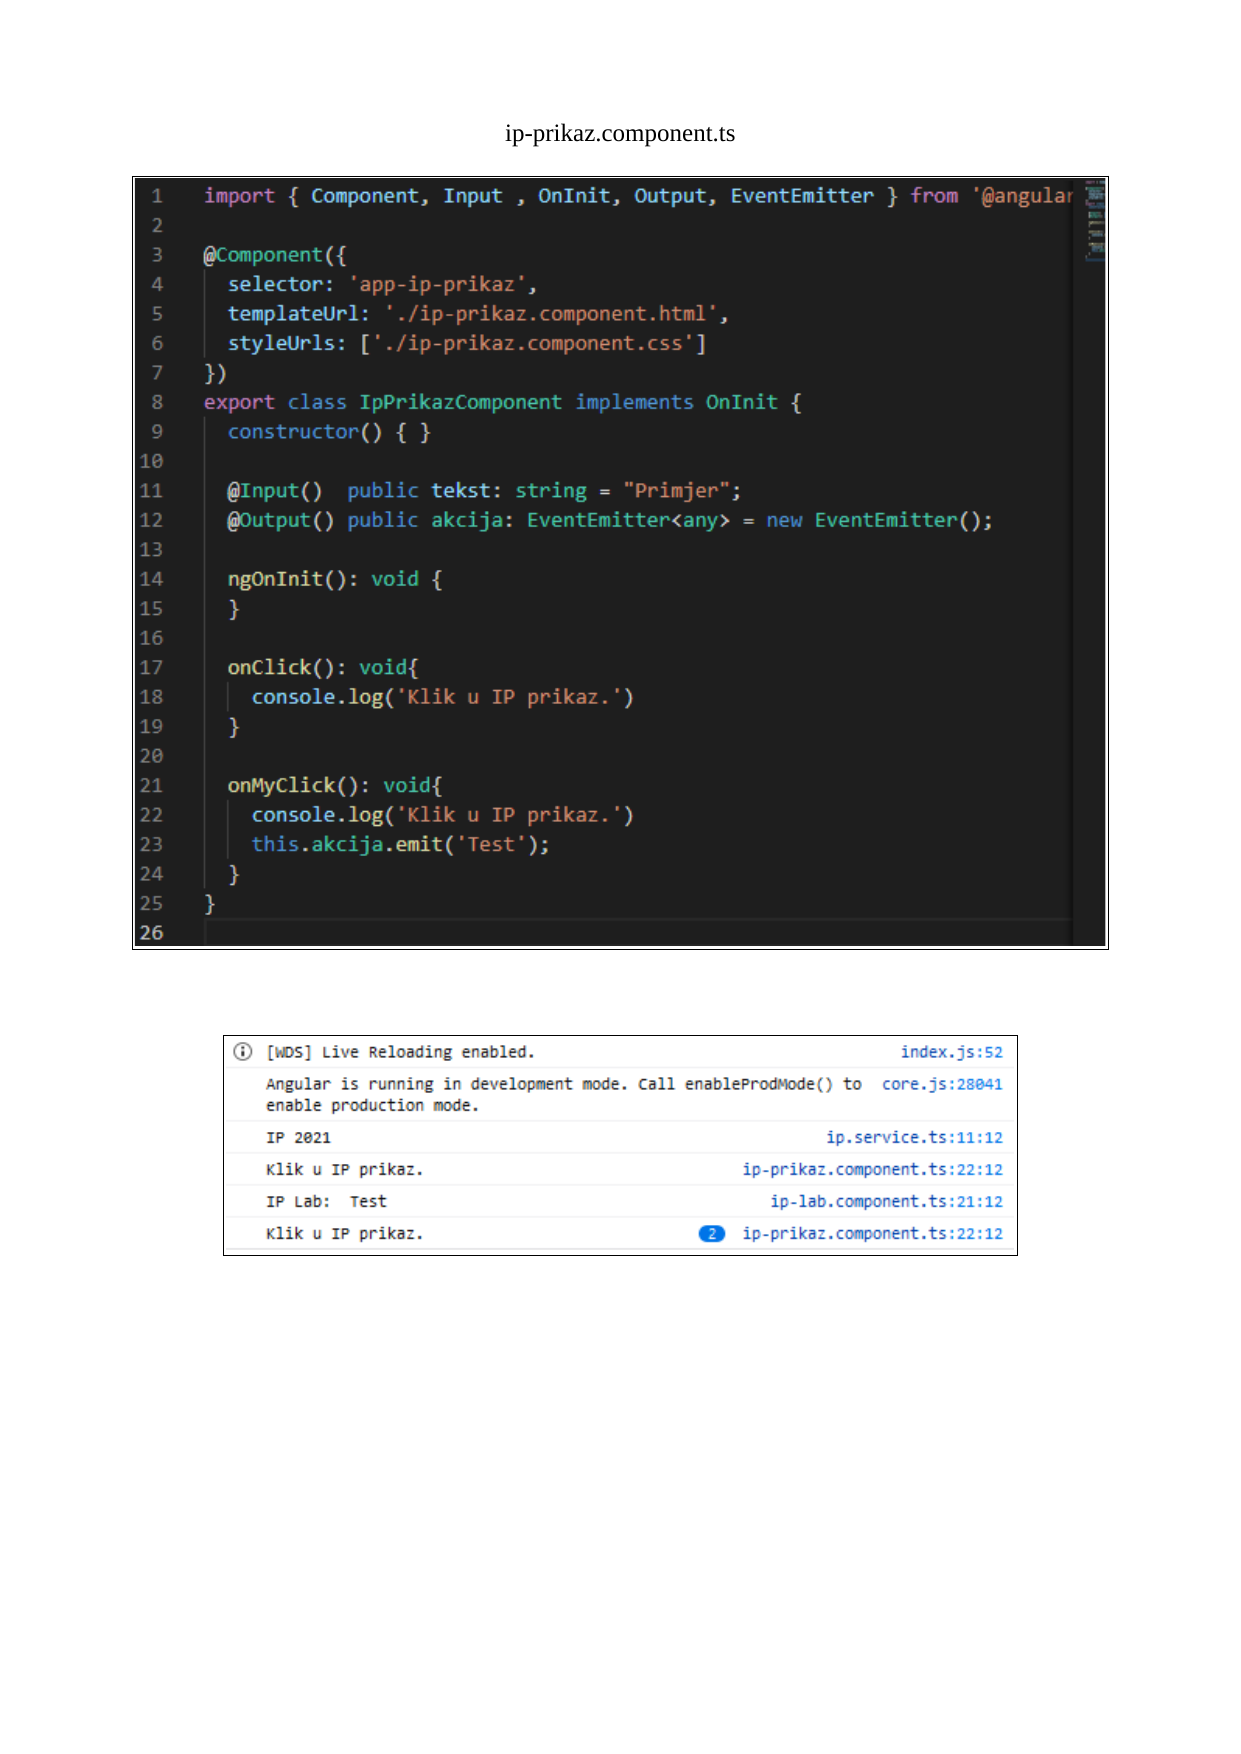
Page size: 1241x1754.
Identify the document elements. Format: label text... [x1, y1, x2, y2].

text ip-prikaz.component.ts [118, 118, 1122, 147]
picture [134, 178, 1106, 946]
picture [226, 1038, 1014, 1253]
